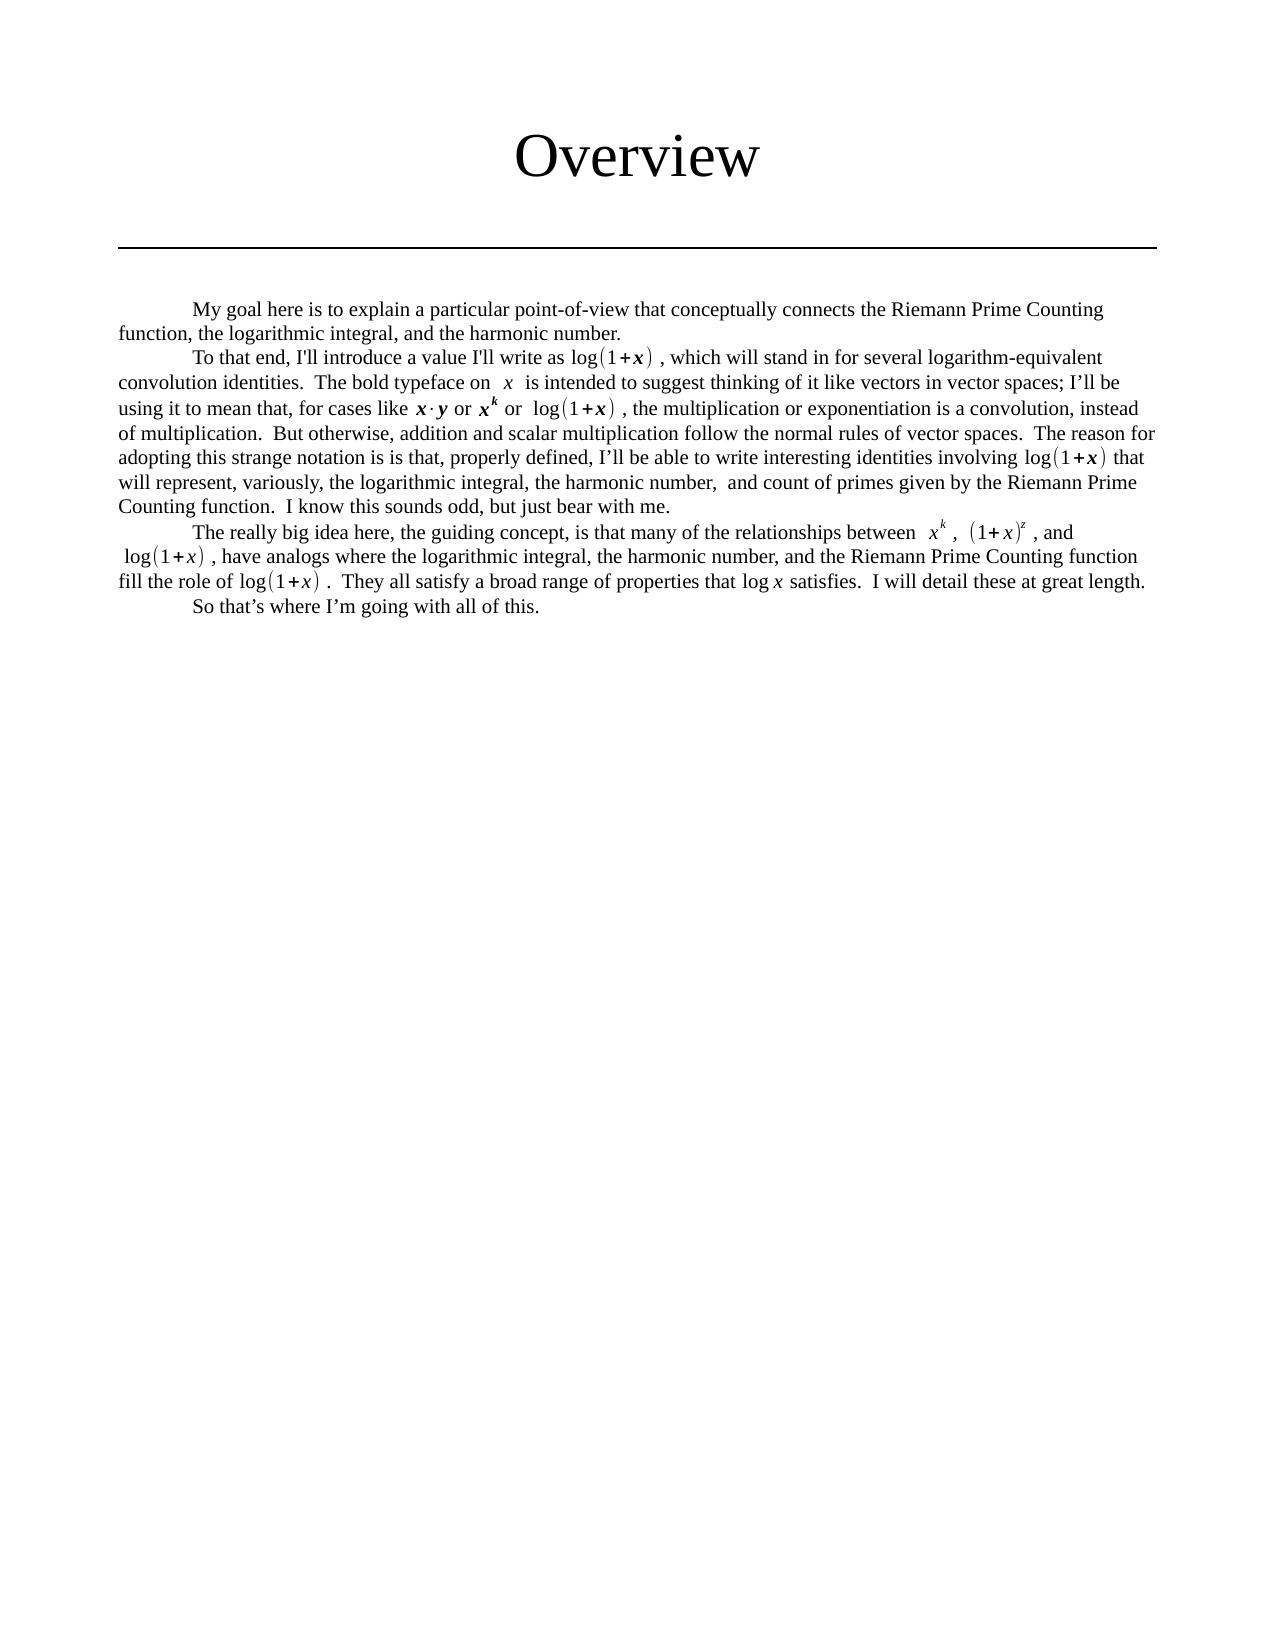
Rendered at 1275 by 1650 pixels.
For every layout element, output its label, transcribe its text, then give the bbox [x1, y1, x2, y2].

text So that’s where I’m going with all of this. [118, 594, 1157, 618]
text My goal here is to explain a particular point-of-view that conceptually connects the Riemann Prime Counting function, the logarithmic integral, and the harmonic number. [118, 297, 1157, 345]
text The really big idea here, the guiding concept, is that many of the relationships between , , and , have analogs where the logarithmic integral, the harmonic number, and the Riemann Prime Counting function fill the role of. They all satisfy a broad range of properties thatsatisfies. I will detail these at great length. [118, 518, 1157, 594]
text To that end, I'll introduce a value I'll write as, which will stand in for several logarithm-equivalent convolution identities. The bold typeface on is intended to suggest thinking of it like vectors in vector spaces; I’ll be using it to mean that, for cases likeoror , the multiplication or exponentiation is a convolution, instead of multiplication. But otherwise, addition and scalar multiplication follow the normal rules of vector spaces. The reason for adopting this strange notation is is that, properly defined, I’ll be able to write interesting identities involvingthat will represent, variously, the logarithmic integral, the harmonic number, and count of primes given by the Riemann Prime Counting function. I know this sounds odd, but just bear with me. [118, 345, 1157, 518]
text Overview [118, 118, 1157, 190]
